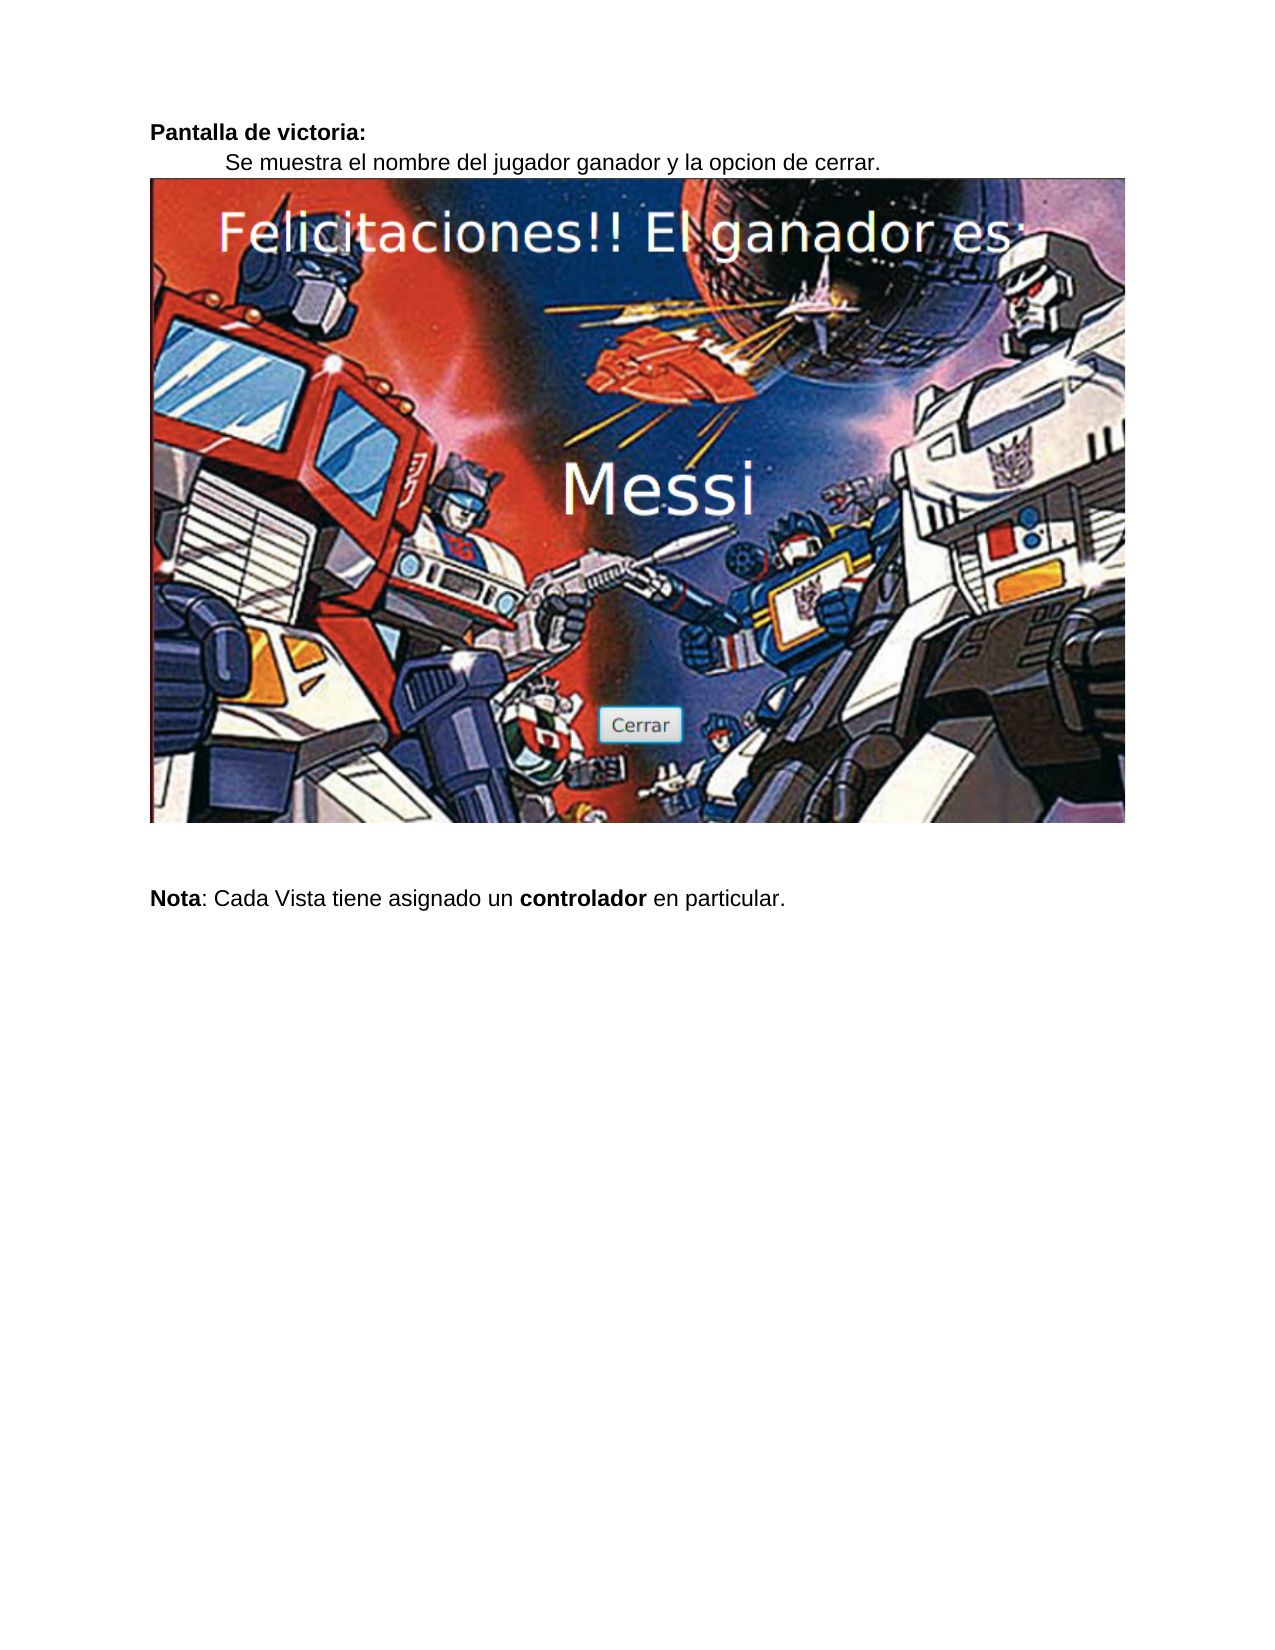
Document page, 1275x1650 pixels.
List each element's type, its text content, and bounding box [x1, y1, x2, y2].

picture [150, 178, 1125, 823]
text Se muestra el nombre del jugador ganador y la opcion de cerrar. [150, 149, 1125, 175]
text Pantalla de victoria: [150, 120, 1125, 146]
text Nota: Cada Vista tiene asignado un controlador en particular. [150, 886, 1125, 911]
